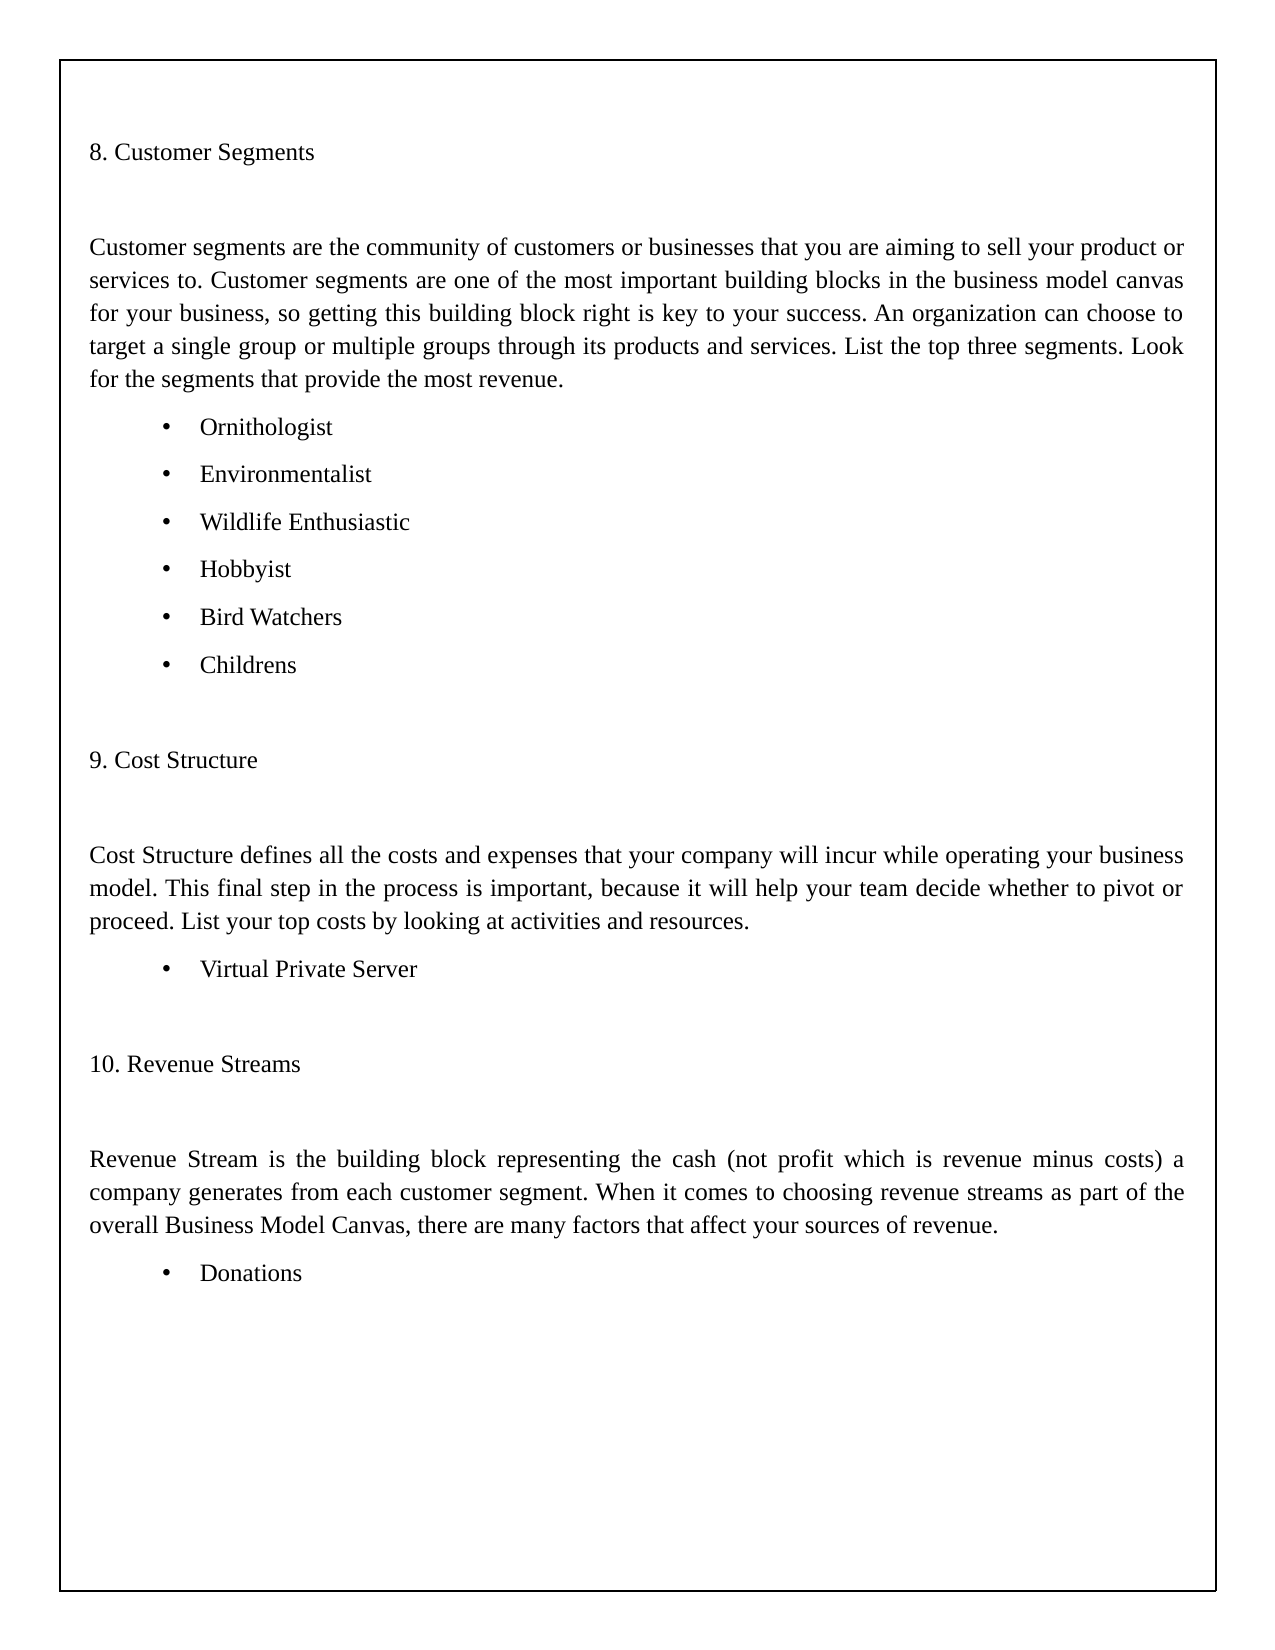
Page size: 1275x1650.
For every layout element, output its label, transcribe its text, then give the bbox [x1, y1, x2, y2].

list Hobbyist [162, 554, 1186, 583]
list Donations [162, 1258, 1186, 1287]
text Customer segments are the community of customers or businesses that you are aiming to sell your product or services to. Customer segments are one of the most important building blocks in the business model canvas for your business, so getting this building block right is key to your success. An organization can choose to target a single group or multiple groups through its products and services. List the top three segments. Look for the segments that provide the most revenue. [89, 232, 1186, 393]
list Bird Watchers [162, 602, 1186, 631]
list Childrens [162, 650, 1186, 678]
list Virtual Private Server [162, 954, 1186, 982]
list Wildlife Enthusiastic [162, 507, 1186, 536]
text 9. Cost Structure [89, 745, 1186, 774]
list Ornithologist [162, 412, 1186, 440]
text 10. Revenue Streams [89, 1049, 1186, 1078]
text Cost Structure defines all the costs and expenses that your company will incur while operating your business model. This final step in the process is important, because it will help your team decide whether to pivot or proceed. List your top costs by looking at activities and resources. [89, 840, 1186, 935]
list Environmentalist [162, 459, 1186, 488]
text Revenue Stream is the building block representing the cash (not profit which is revenue minus costs) a company generates from each customer segment. When it comes to choosing revenue streams as part of the overall Business Model Canvas, there are many factors that affect your sources of revenue. [89, 1144, 1186, 1239]
text 8. Customer Segments [89, 137, 1186, 166]
